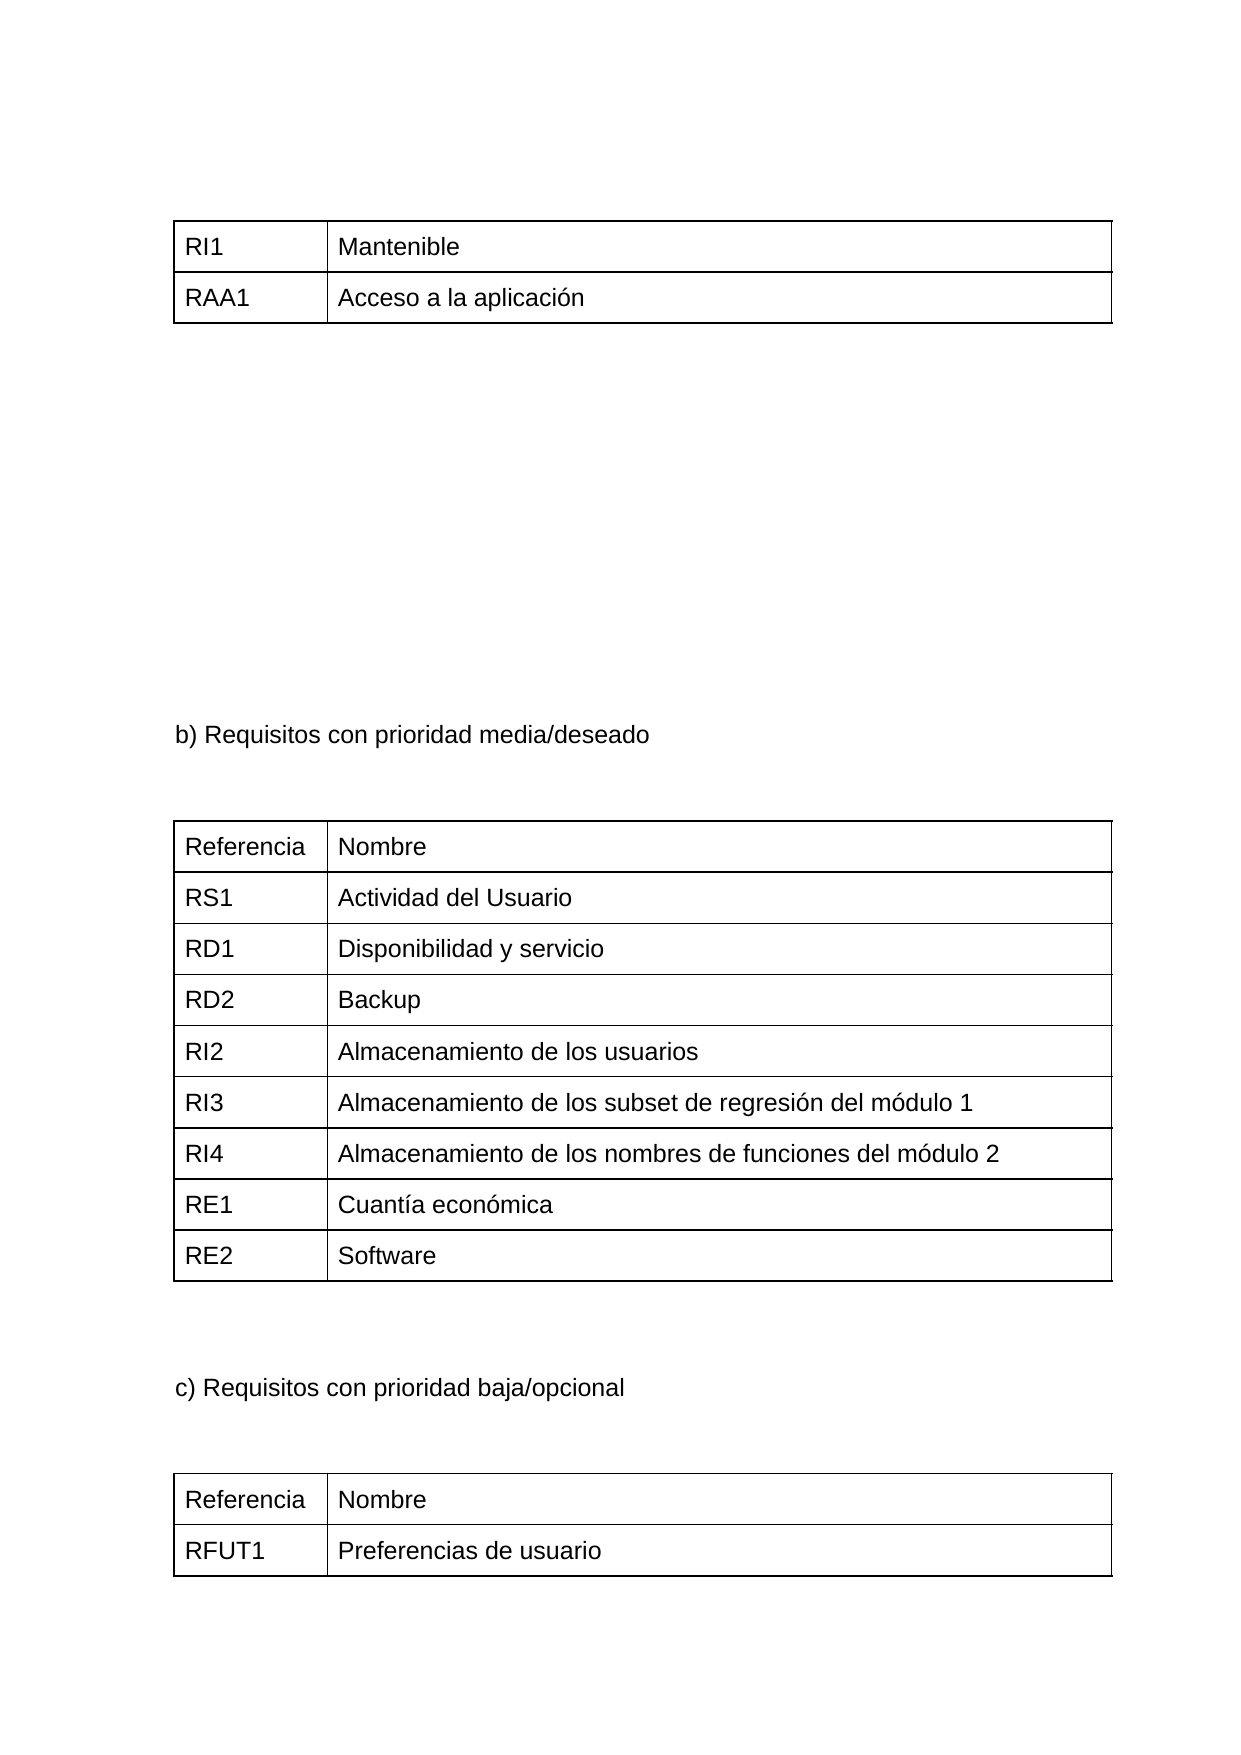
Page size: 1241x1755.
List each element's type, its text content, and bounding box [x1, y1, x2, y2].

table_cell RFUT1 [175, 1525, 327, 1575]
table_cell Cuantía económica [328, 1180, 1111, 1229]
table_cell RI4 [175, 1129, 327, 1178]
table_cell RS1 [175, 873, 327, 922]
table_cell RE1 [175, 1180, 327, 1229]
table_cell Almacenamiento de los usuarios [328, 1026, 1111, 1076]
table_cell RD2 [175, 975, 327, 1025]
table_cell Backup [328, 975, 1111, 1025]
table_cell Actividad del Usuario [328, 873, 1111, 922]
text c) Requisitos con prioridad baja/opcional [175, 1373, 1065, 1401]
table_cell Acceso a la aplicación [328, 273, 1111, 322]
table_cell RAA1 [175, 273, 327, 322]
table_header Referencia [175, 1474, 327, 1524]
table_cell Almacenamiento de los subset de regresión del módulo 1 [328, 1077, 1111, 1127]
table_header Nombre [328, 1474, 1111, 1524]
table_cell Software [328, 1231, 1111, 1280]
table_cell RD1 [175, 924, 327, 973]
table_cell Almacenamiento de los nombres de funciones del módulo 2 [328, 1129, 1111, 1178]
table_cell RE2 [175, 1231, 327, 1280]
table_cell Preferencias de usuario [328, 1525, 1111, 1575]
table_cell Mantenible [328, 222, 1111, 271]
table_header Nombre [328, 822, 1111, 871]
table_cell RI3 [175, 1077, 327, 1127]
table_cell RI2 [175, 1026, 327, 1076]
text b) Requisitos con prioridad media/deseado [175, 720, 1065, 749]
table_cell RI1 [175, 222, 327, 271]
table_cell Disponibilidad y servicio [328, 924, 1111, 973]
table_header Referencia [175, 822, 327, 871]
